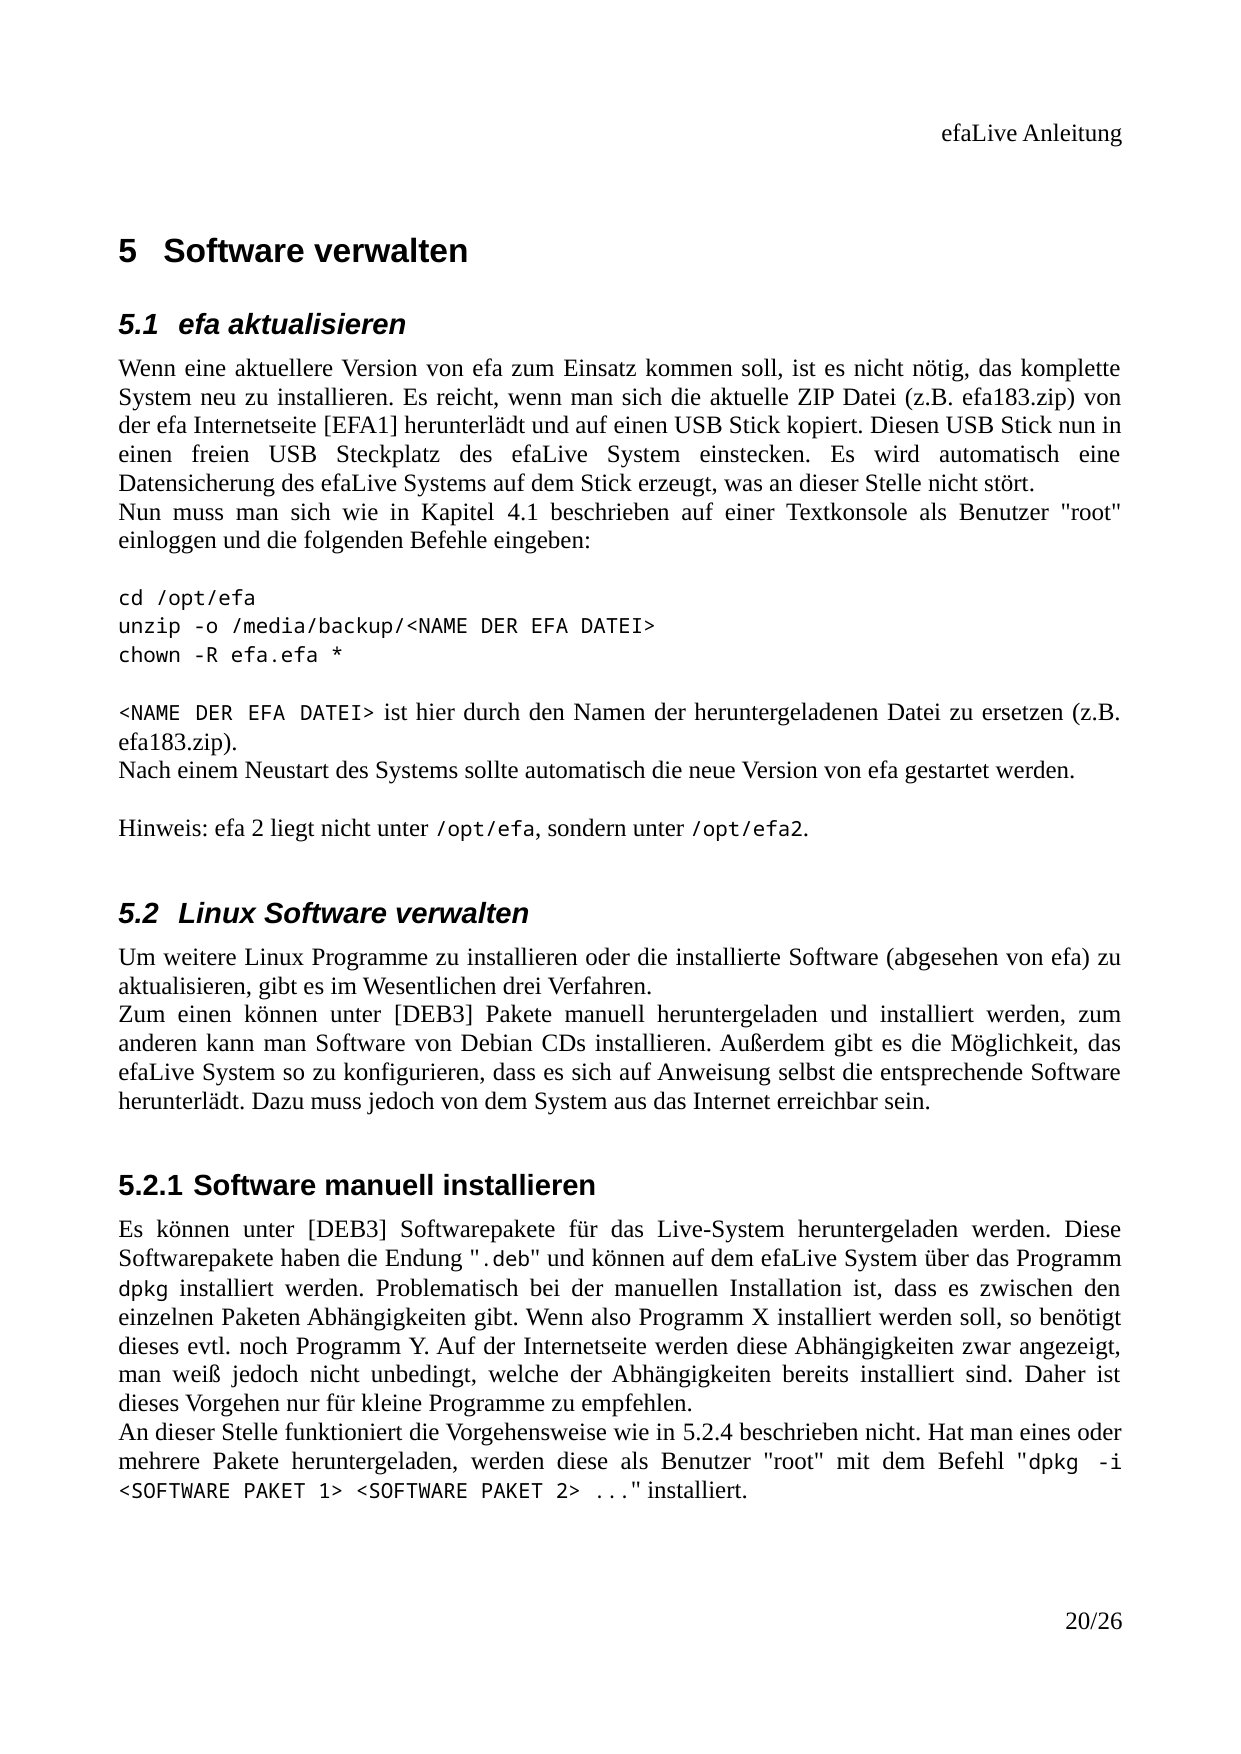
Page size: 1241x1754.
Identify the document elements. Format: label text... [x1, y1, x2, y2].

text cd /opt/efa [118, 583, 1122, 611]
text chown -R efa.efa * [118, 640, 1122, 668]
text Nach einem Neustart des Systems sollte automatisch die neue Version von efa gestartet werden. [118, 755, 1122, 784]
text Zum einen können unter [DEB3] Pakete manuell heruntergeladen und installiert werden, zum anderen kann man Software von Debian CDs installieren. Außerdem gibt es die Möglichkeit, das efaLive System so zu konfigurieren, dass es sich auf Anweisung selbst die entsprechende Software herunterlädt. Dazu muss jedoch von dem System aus das Internet erreichbar sein. [118, 999, 1122, 1114]
text Um weitere Linux Programme zu installieren oder die installierte Software (abgesehen von efa) zu aktualisieren, gibt es im Wesentlichen drei Verfahren. [118, 942, 1122, 999]
subtitle efa aktualisieren [118, 307, 1122, 341]
text Wenn eine aktuellere Version von efa zum Einsatz kommen soll, ist es nicht nötig, das komplette System neu zu installieren. Es reicht, wenn man sich die aktuelle ZIP Datei (z.B. efa183.zip) von der efa Internetseite [EFA1] herunterlädt und auf einen USB Stick kopiert. Diesen USB Stick nun in einen freien USB Steckplatz des efaLive System einstecken. Es wird automatisch eine Datensicherung des efaLive Systems auf dem Stick erzeugt, was an dieser Stelle nicht stört. [118, 353, 1122, 497]
subtitle Software manuell installieren [118, 1168, 1122, 1202]
text Nun muss man sich wie in Kapitel 4.1 beschrieben auf einer Textkonsole als Benutzer "root" einloggen und die folgenden Befehle eingeben: [118, 497, 1122, 554]
text <NAME DER EFA DATEI> ist hier durch den Namen der heruntergeladenen Datei zu ersetzen (z.B. efa183.zip). [118, 697, 1122, 755]
text Es können unter [DEB3] Softwarepakete für das Live-System heruntergeladen werden. Diese Softwarepakete haben die Endung ".deb" und können auf dem efaLive System über das Programm dpkg installiert werden. Problematisch bei der manuellen Installation ist, dass es zwischen den einzelnen Paketen Abhängigkeiten gibt. Wenn also Programm X installiert werden soll, so benötigt dieses evtl. noch Programm Y. Auf der Internetseite werden diese Abhängigkeiten zwar angezeigt, man weiß jedoch nicht unbedingt, welche der Abhängigkeiten bereits installiert sind. Daher ist dieses Vorgehen nur für kleine Programme zu empfehlen. [118, 1214, 1122, 1417]
text An dieser Stelle funktioniert die Vorgehensweise wie in 5.2.4 beschrieben nicht. Hat man eines oder mehrere Pakete heruntergeladen, werden diese als Benutzer "root" mit dem Befehl "dpkg -i <SOFTWARE PAKET 1> <SOFTWARE PAKET 2> ..." installiert. [118, 1417, 1122, 1505]
subtitle Software verwalten [118, 231, 1122, 269]
text unzip -o /media/backup/<NAME DER EFA DATEI> [118, 611, 1122, 640]
text Hinweis: efa 2 liegt nicht unter /opt/efa, sondern unter /opt/efa2. [118, 813, 1122, 842]
subtitle Linux Software verwalten [118, 896, 1122, 929]
